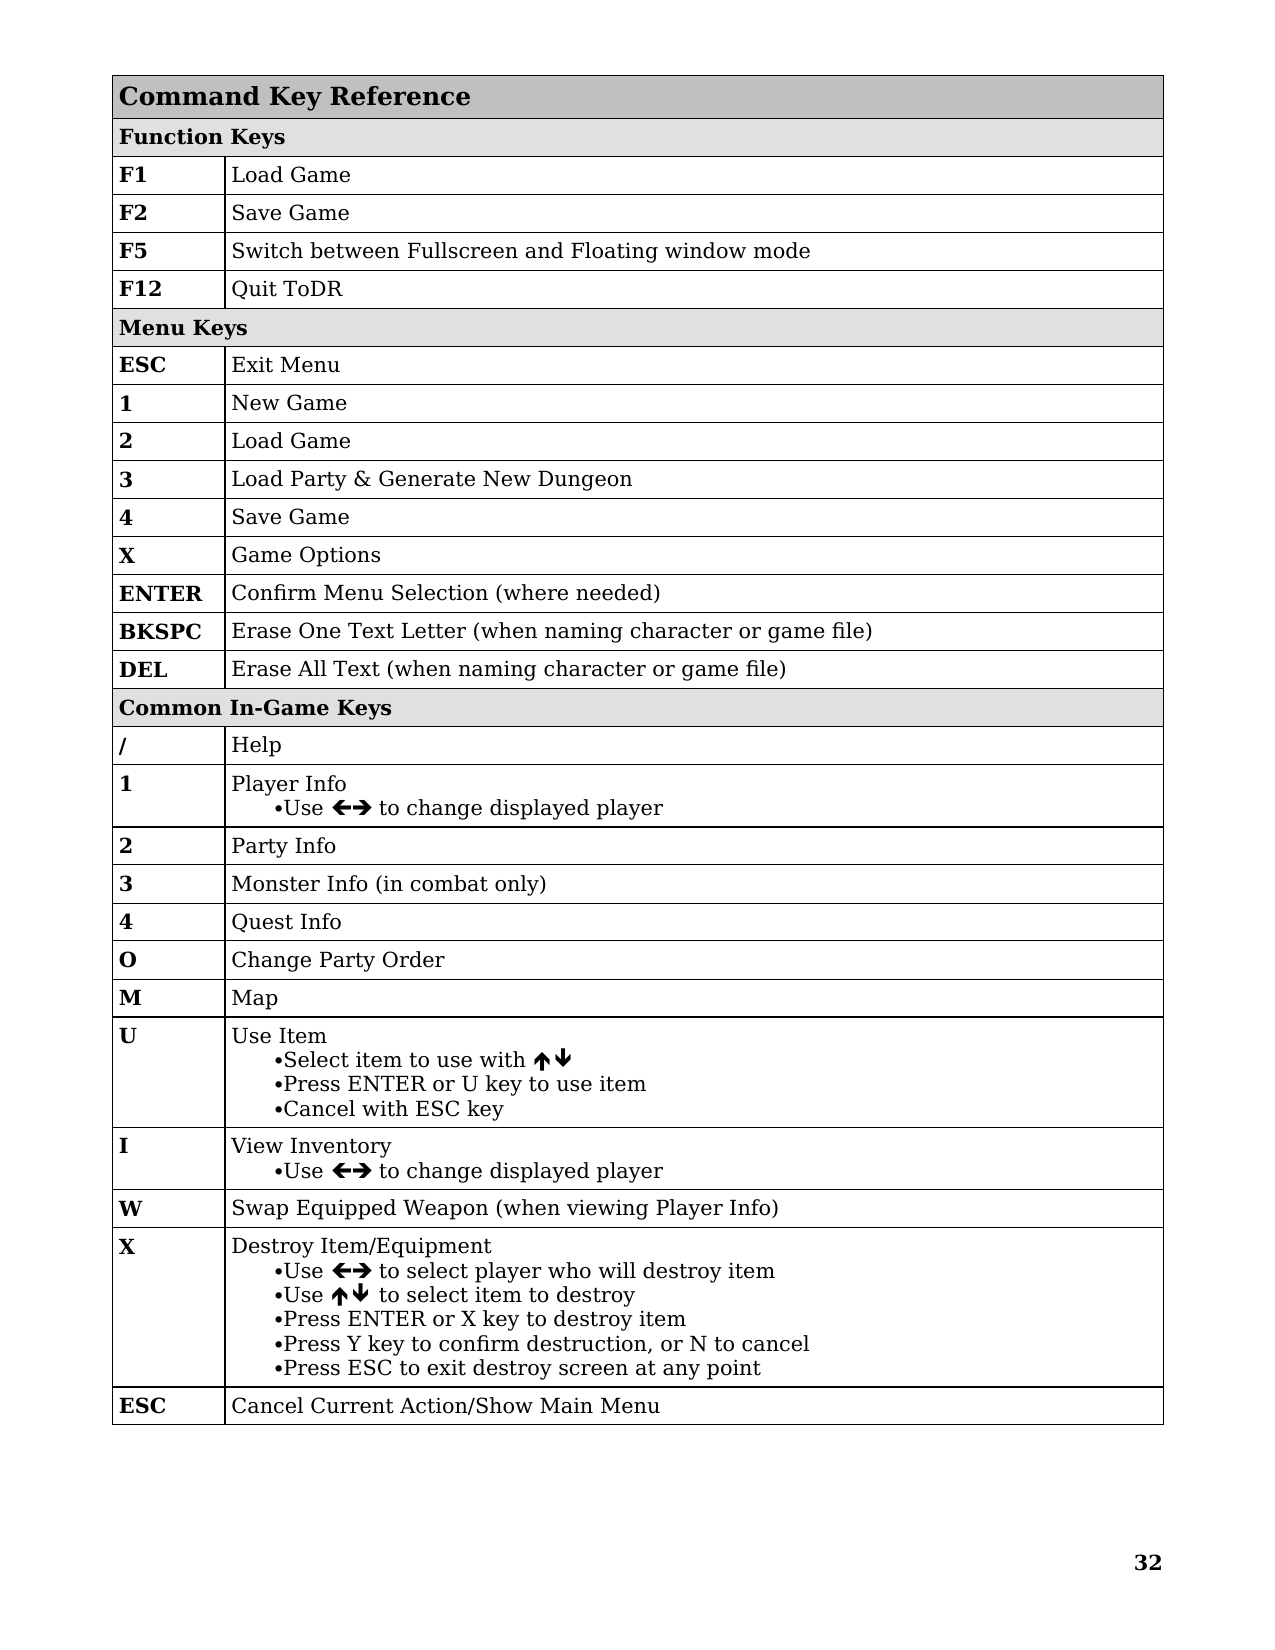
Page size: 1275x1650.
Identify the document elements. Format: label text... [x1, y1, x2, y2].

table_cell Swap Equipped Weapon (when viewing Player Info) [226, 1190, 1163, 1227]
table_cell ENTER [113, 575, 224, 612]
table_cell Party Info [226, 828, 1163, 864]
table_cell 1 [113, 765, 224, 826]
table_cell Common In-Game Keys [113, 689, 1163, 726]
table_cell Player Info Use  to change displayed player [226, 765, 1163, 826]
table_cell 3 [113, 865, 224, 902]
table_cell Game Options [226, 537, 1163, 574]
table_cell F2 [113, 195, 224, 232]
table_cell X [113, 537, 224, 574]
table_cell 4 [113, 904, 224, 940]
table_cell Change Party Order [226, 941, 1163, 978]
table_cell 2 [113, 423, 224, 460]
table_cell W [113, 1190, 224, 1227]
table_cell F12 [113, 271, 224, 308]
table_cell I [113, 1128, 224, 1189]
table_cell New Game [226, 385, 1163, 422]
table_cell Destroy Item/Equipment Use  to select player who will destroy item Use  to select item to destroy Press ENTER or X key to destroy item Press Y key to confirm destruction, or N to cancel Press ESC to exit destroy screen at any point [226, 1228, 1163, 1386]
table_cell Help [226, 727, 1163, 764]
table_cell 2 [113, 828, 224, 864]
table_cell F5 [113, 233, 224, 270]
table_cell 4 [113, 499, 224, 536]
table_cell M [113, 980, 224, 1016]
table_cell Menu Keys [113, 309, 1163, 346]
table_cell ESC [113, 347, 224, 384]
table_header Command Key Reference [113, 76, 1163, 118]
table_cell ESC [113, 1388, 224, 1424]
table_cell Erase All Text (when naming character or game file) [226, 651, 1163, 688]
table_cell Quit ToDR [226, 271, 1163, 308]
table_cell 1 [113, 385, 224, 422]
table_cell Cancel Current Action/Show Main Menu [226, 1388, 1163, 1424]
table_cell Exit Menu [226, 347, 1163, 384]
table_cell / [113, 727, 224, 764]
table_cell Load Game [226, 423, 1163, 460]
table_cell Map [226, 980, 1163, 1016]
table_cell F1 [113, 157, 224, 194]
table_cell Load Party & Generate New Dungeon [226, 461, 1163, 498]
table_cell View Inventory Use  to change displayed player [226, 1128, 1163, 1189]
table_cell Function Keys [113, 119, 1163, 156]
table_cell X [113, 1228, 224, 1386]
table_cell Use Item Select item to use with  Press ENTER or U key to use item Cancel with ESC key [226, 1018, 1163, 1127]
table_cell 3 [113, 461, 224, 498]
table_cell DEL [113, 651, 224, 688]
table_cell Switch between Fullscreen and Floating window mode [226, 233, 1163, 270]
table_cell Save Game [226, 499, 1163, 536]
table_cell Load Game [226, 157, 1163, 194]
table_cell O [113, 941, 224, 978]
table_cell BKSPC [113, 613, 224, 650]
table_cell Quest Info [226, 904, 1163, 940]
table_cell Save Game [226, 195, 1163, 232]
table_cell U [113, 1018, 224, 1127]
table_cell Erase One Text Letter (when naming character or game file) [226, 613, 1163, 650]
table_cell Confirm Menu Selection (where needed) [226, 575, 1163, 612]
table_cell Monster Info (in combat only) [226, 865, 1163, 902]
